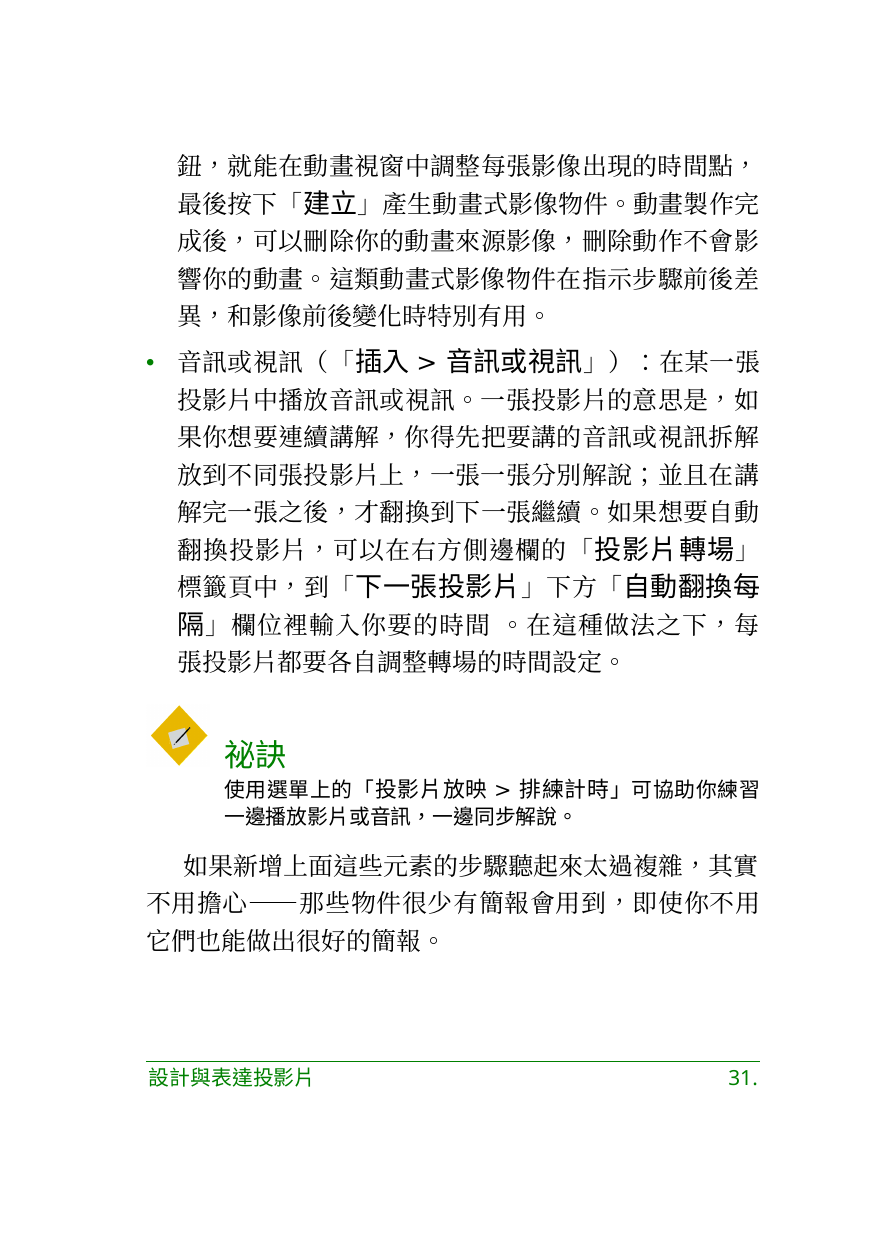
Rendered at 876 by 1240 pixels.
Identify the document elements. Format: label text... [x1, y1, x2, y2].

text 如果新增上面這些元素的步驟聽起來太過複雜，其實不用擔心——那些物件很少有簡報會用到，即使你不用它們也能做出很好的簡報。 [146, 845, 760, 958]
text 使用選單上的「投影片放映 > 排練計時」可協助你練習一邊播放影片或音訊，一邊同步解說。 [224, 776, 760, 830]
picture [146, 704, 210, 767]
list 音訊或視訊（「插入 > 音訊或視訊」）：在某一張投影片中播放音訊或視訊。一張投影片的意思是，如果你想要連續講解，你得先把要講的音訊或視訊拆解放到不同張投影片上，一張一張分別解說；並且在講解完一張之後，才翻換到下一張繼續。如果想要自動翻換投影片，可以在右方側邊欄的「投影片轉場」標籤頁中，到「下一張投影片」下方「自動翻換每隔」欄位裡輸入你要的時間 。在這種做法之下，每張投影片都要各自調整轉場的時間設定。 [146, 342, 760, 679]
list 鈕，就能在動畫視窗中調整每張影像出現的時間點，最後按下「建立」產生動畫式影像物件。動畫製作完成後，可以刪除你的動畫來源影像，刪除動作不會影響你的動畫。這類動畫式影像物件在指示步驟前後差異，和影像前後變化時特別有用。 [146, 146, 760, 333]
list 祕訣 [146, 703, 760, 776]
